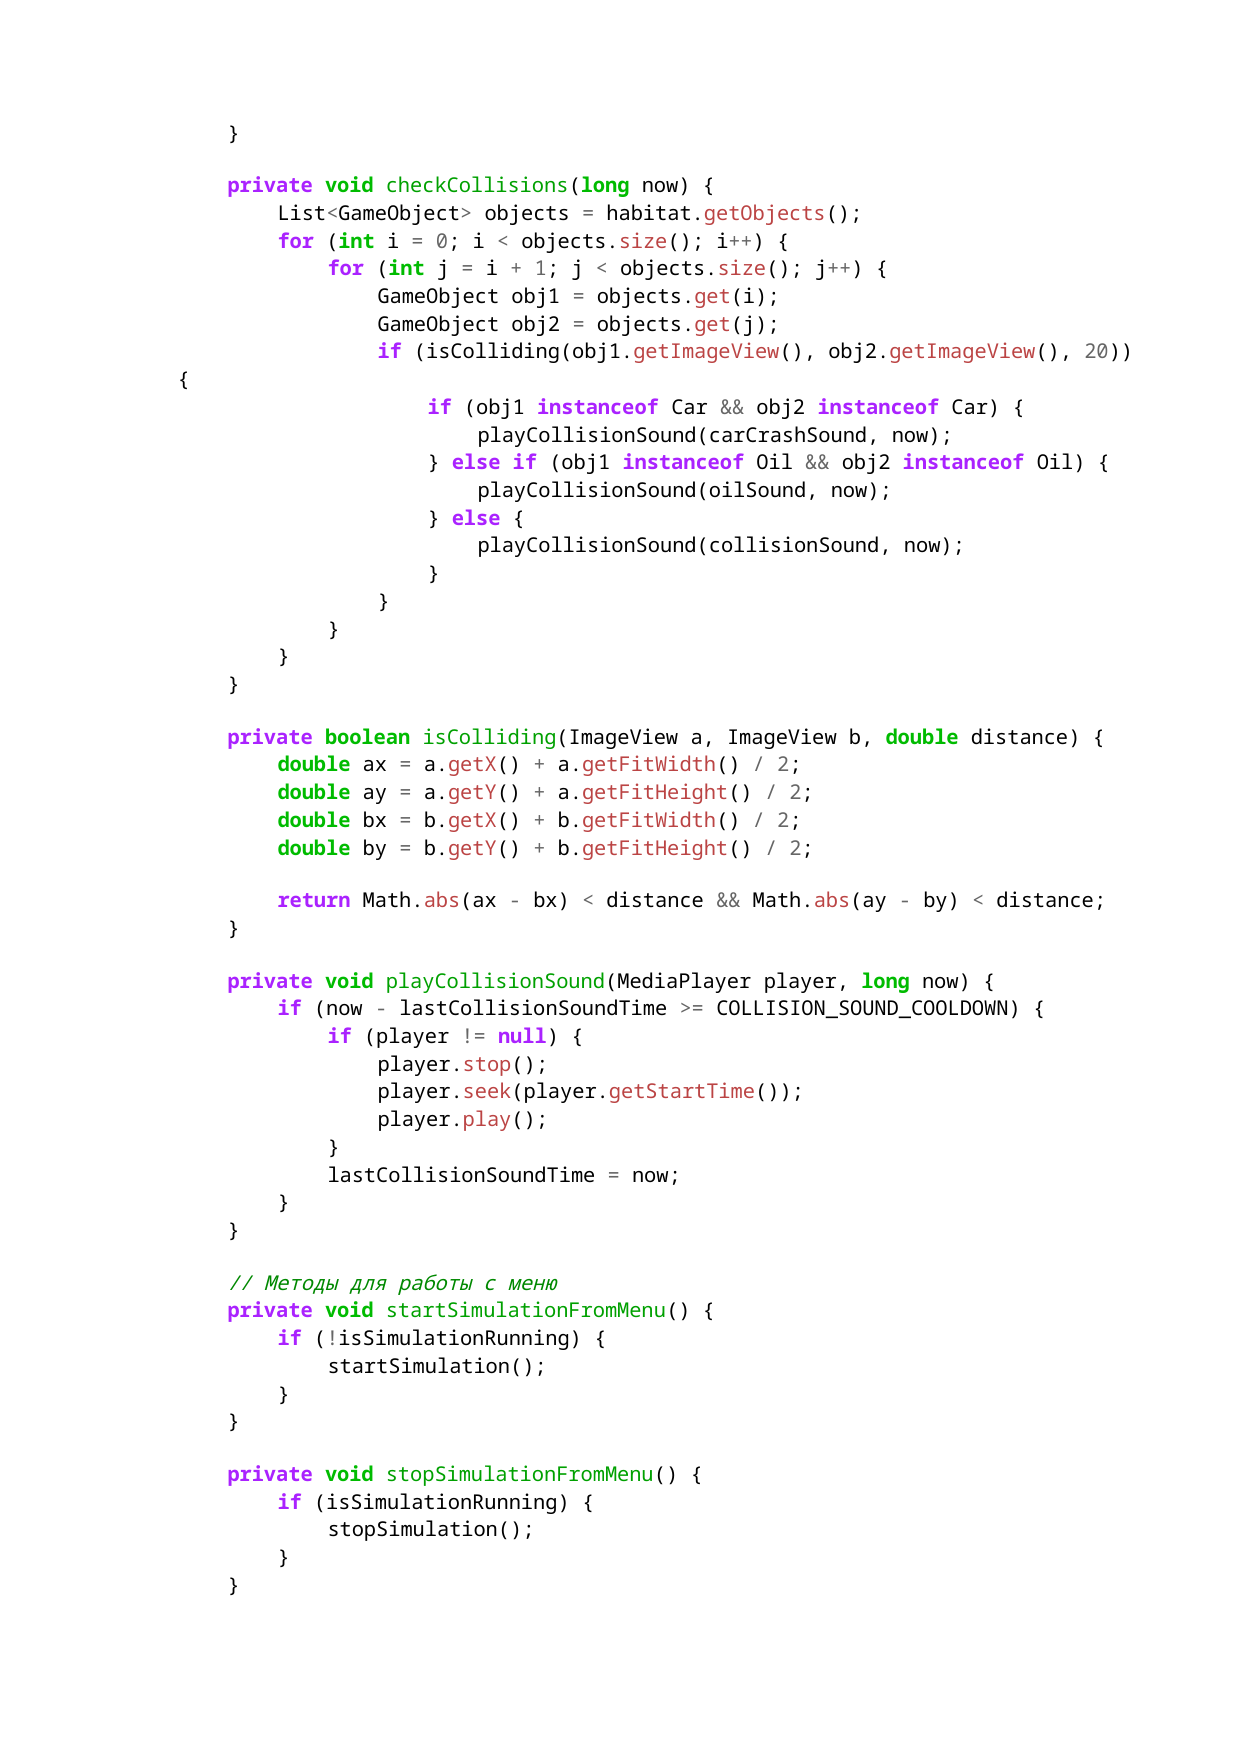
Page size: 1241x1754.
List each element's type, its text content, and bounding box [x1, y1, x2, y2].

text private void playCollisionSound(MediaPlayer player, long now) { [177, 966, 1152, 994]
text stopSimulation(); [177, 1515, 1152, 1543]
text for (int j = i + 1; j < objects.size(); j++) { [177, 254, 1152, 282]
text playCollisionSound(carCrashSound, now); [177, 420, 1152, 448]
text double ax = a.getX() + a.getFitWidth() / 2; [177, 750, 1152, 778]
text } [177, 1379, 1152, 1407]
text } [177, 559, 1152, 586]
text for (int i = 0; i < objects.size(); i++) { [177, 226, 1152, 254]
text player.seek(player.getStartTime()); [177, 1077, 1152, 1105]
text lastCollisionSoundTime = now; [177, 1160, 1152, 1188]
text private void checkCollisions(long now) { [177, 171, 1152, 198]
text } else { [177, 503, 1152, 531]
text private void stopSimulationFromMenu() { [177, 1459, 1152, 1487]
text } else if (obj1 instanceof Oil && obj2 instanceof Oil) { [177, 448, 1152, 476]
text } [177, 1216, 1152, 1243]
text if (!isSimulationRunning) { [177, 1324, 1152, 1351]
text double bx = b.getX() + b.getFitWidth() / 2; [177, 805, 1152, 833]
text } [177, 642, 1152, 669]
text startSimulation(); [177, 1351, 1152, 1379]
text playCollisionSound(collisionSound, now); [177, 531, 1152, 559]
text List<GameObject> objects = habitat.getObjects(); [177, 198, 1152, 226]
text // Методы для работы с меню [177, 1268, 1152, 1296]
text double by = b.getY() + b.getFitHeight() / 2; [177, 833, 1152, 861]
text } [177, 1188, 1152, 1216]
text } [177, 118, 1152, 146]
text } [177, 586, 1152, 614]
text if (isColliding(obj1.getImageView(), obj2.getImageView(), 20)) { [177, 337, 1152, 392]
text double ay = a.getY() + a.getFitHeight() / 2; [177, 778, 1152, 805]
text } [177, 1132, 1152, 1160]
text if (isSimulationRunning) { [177, 1487, 1152, 1515]
text } [177, 913, 1152, 941]
text } [177, 1570, 1152, 1598]
text GameObject obj2 = objects.get(j); [177, 309, 1152, 337]
text if (now - lastCollisionSoundTime >= COLLISION_SOUND_COOLDOWN) { [177, 994, 1152, 1022]
text if (obj1 instanceof Car && obj2 instanceof Car) { [177, 392, 1152, 420]
text } [177, 1543, 1152, 1570]
text player.play(); [177, 1105, 1152, 1132]
text private boolean isColliding(ImageView a, ImageView b, double distance) { [177, 722, 1152, 750]
text } [177, 1407, 1152, 1434]
text if (player != null) { [177, 1022, 1152, 1049]
text player.stop(); [177, 1049, 1152, 1077]
text } [177, 614, 1152, 642]
text } [177, 669, 1152, 697]
text GameObject obj1 = objects.get(i); [177, 282, 1152, 309]
text playCollisionSound(oilSound, now); [177, 476, 1152, 503]
text return Math.abs(ax - bx) < distance && Math.abs(ay - by) < distance; [177, 886, 1152, 913]
text private void startSimulationFromMenu() { [177, 1296, 1152, 1324]
